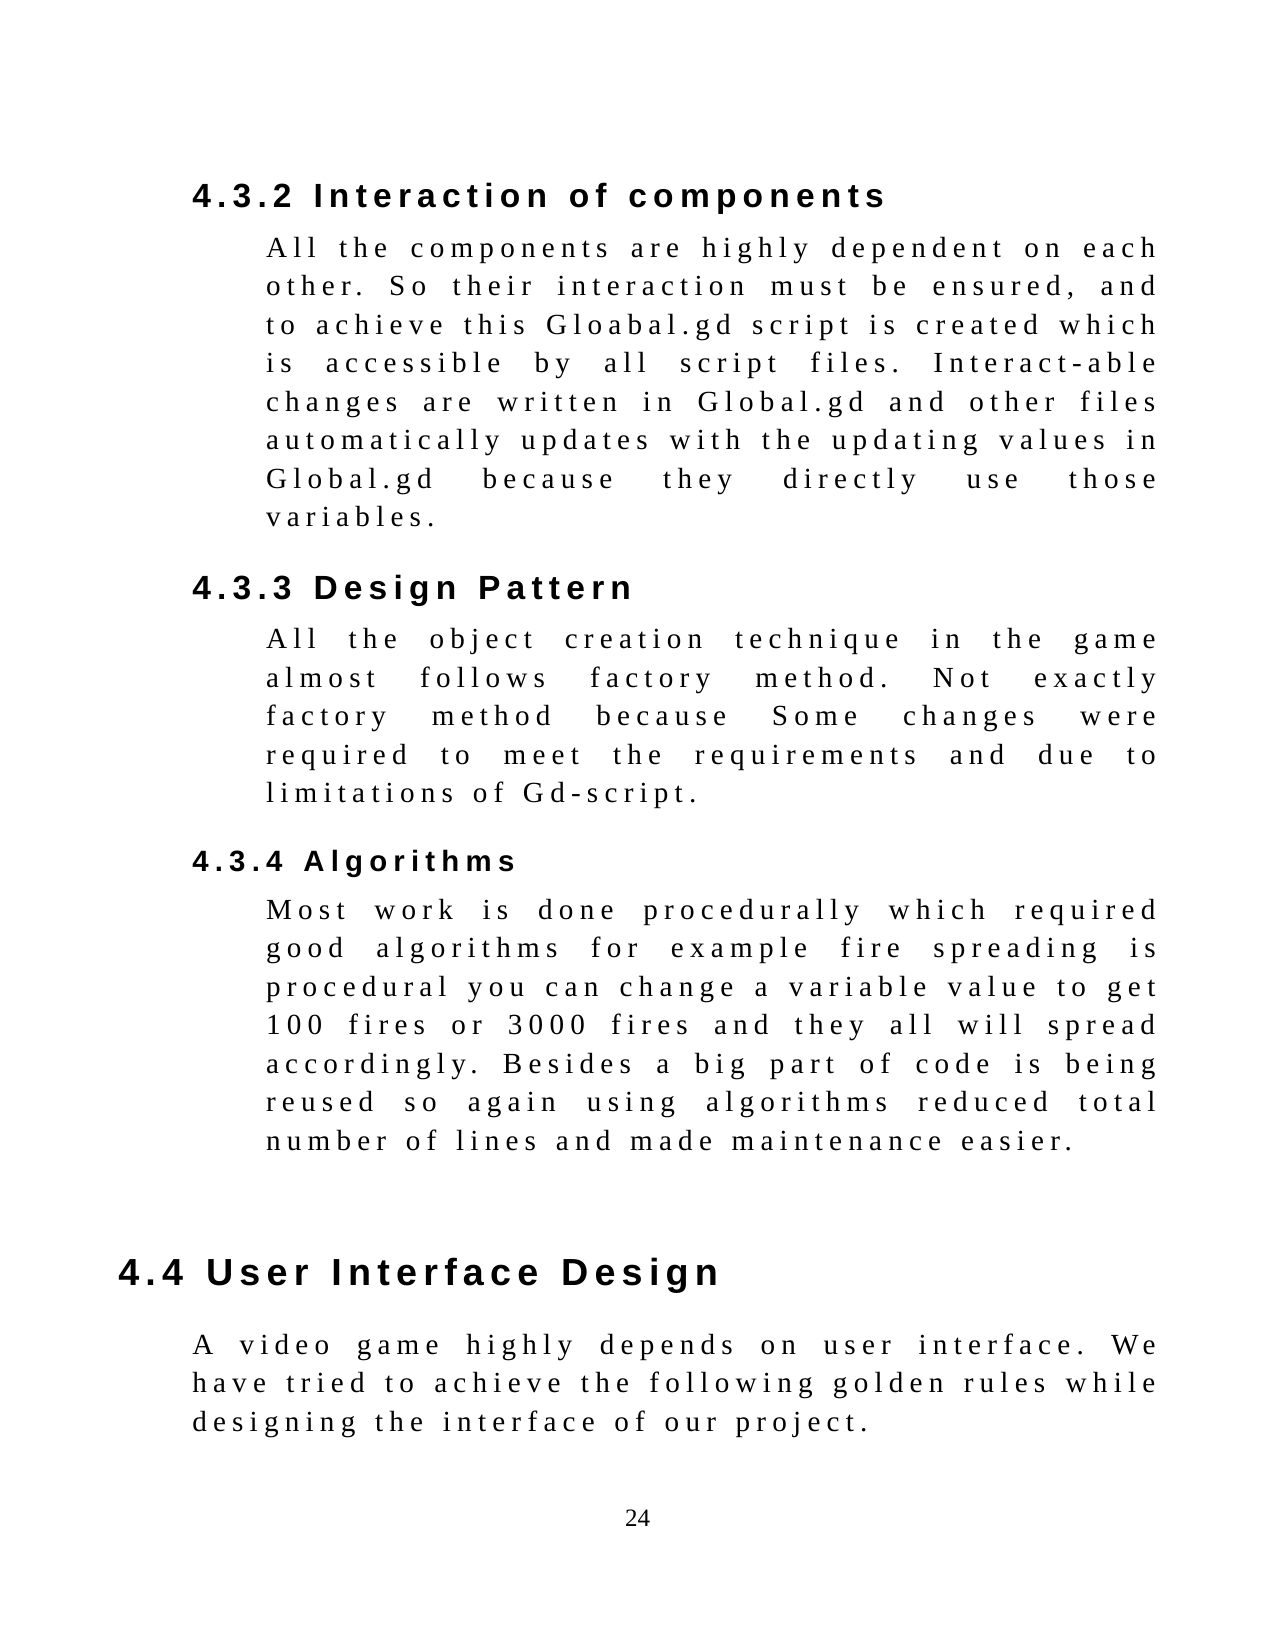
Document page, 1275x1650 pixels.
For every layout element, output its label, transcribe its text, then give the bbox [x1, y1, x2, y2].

subtitle 4.4 User Interface Design [118, 1250, 1157, 1293]
text All the object creation technique in the game almost follows factory method. Not exactly factory method because Some changes were required to meet the requirements and due to limitations of Gd-script. [266, 621, 1157, 809]
text Most work is done procedurally which required good algorithms for example fire spreading is procedural you can change a variable value to get 100 fires or 3000 fires and they all will spread accordingly. Besides a big part of code is being reused so again using algorithms reduced total number of lines and made maintenance easier. [266, 892, 1157, 1157]
subtitle 4.3.4 Algorithms [118, 844, 1157, 878]
text All the components are highly dependent on each other. So their interaction must be ensured, and to achieve this Gloabal.gd script is created which is accessible by all script files. Interact-able changes are written in Global.gd and other files automatically updates with the updating values in Global.gd because they directly use those variables. [266, 230, 1157, 533]
text A video game highly depends on user interface. We have tried to achieve the following golden rules while designing the interface of our project. [192, 1327, 1157, 1438]
subtitle 4.3.2 Interaction of components [118, 176, 1157, 215]
subtitle 4.3.3 Design Pattern [118, 568, 1157, 607]
